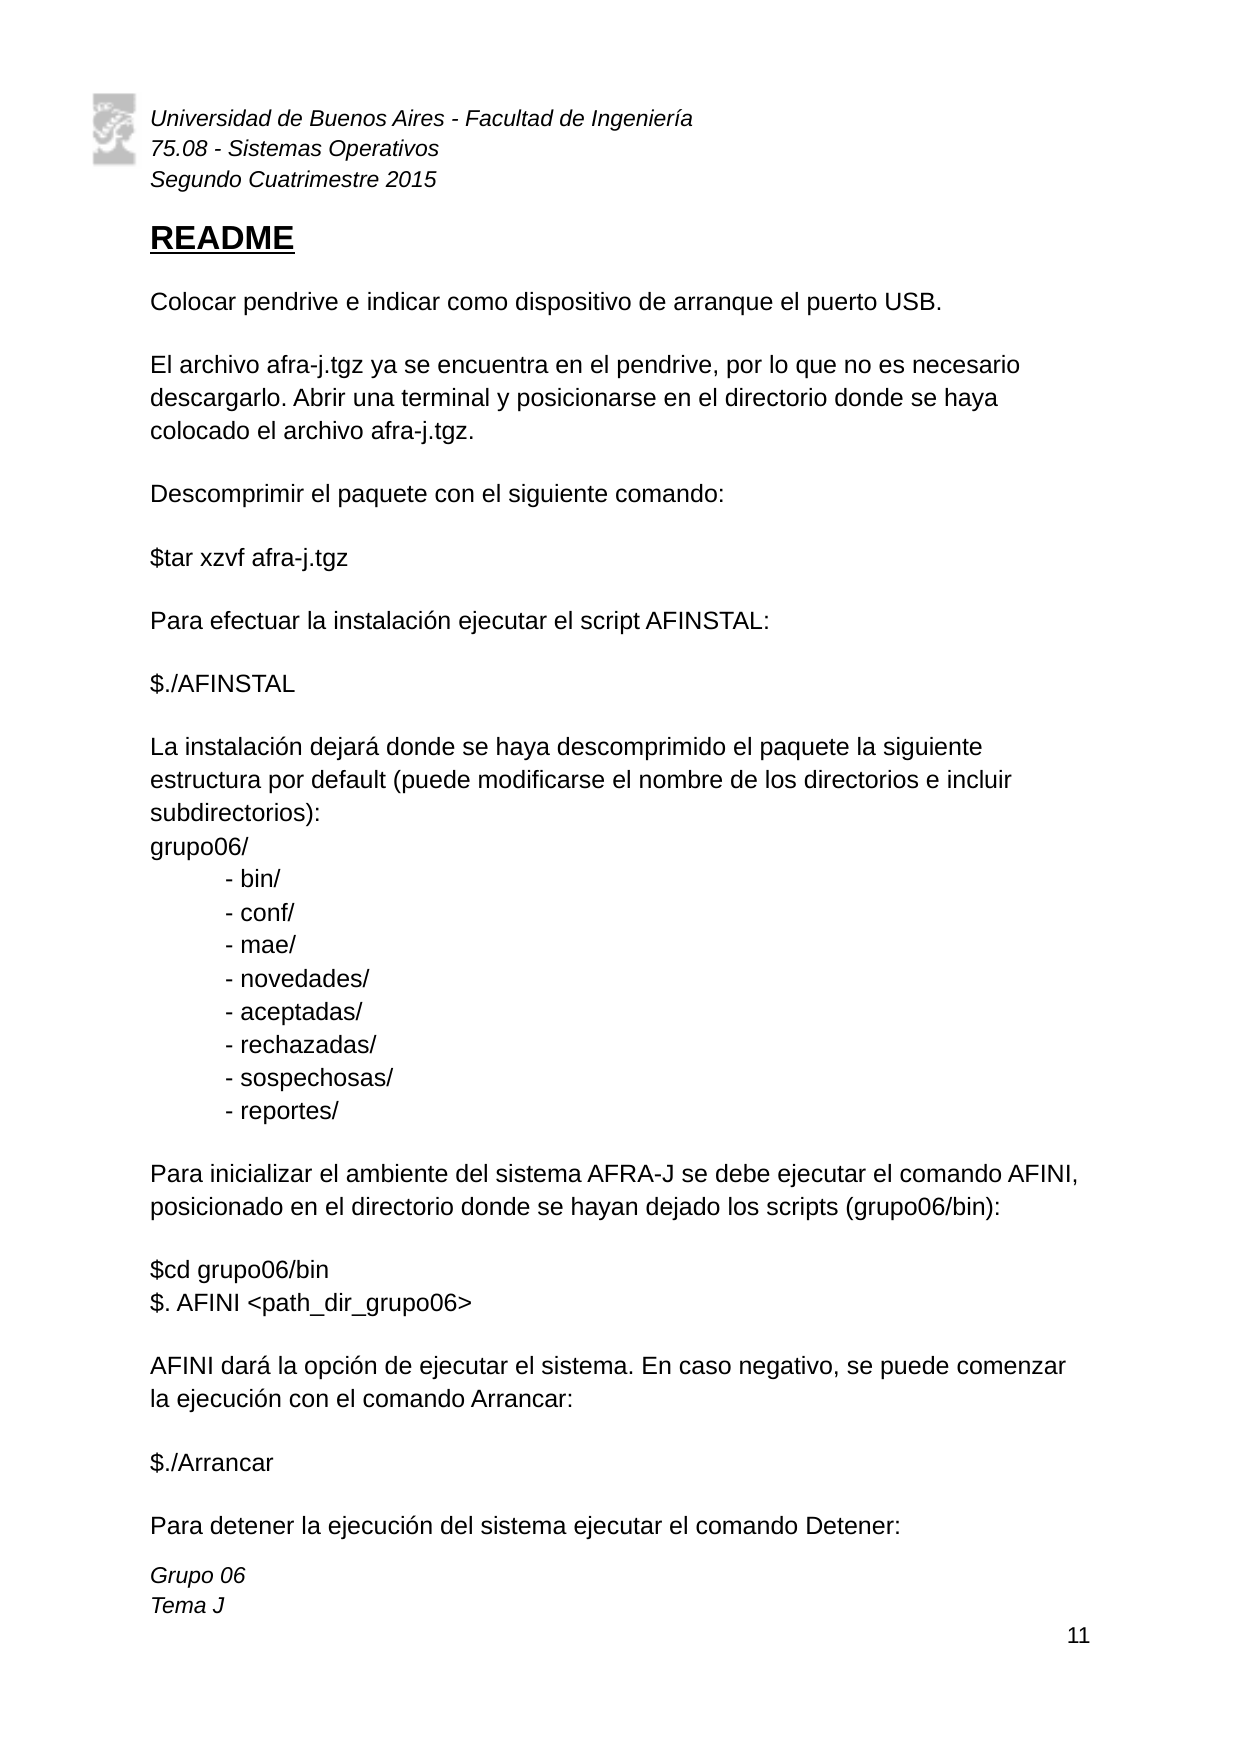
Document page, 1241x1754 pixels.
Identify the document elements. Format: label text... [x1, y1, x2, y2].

text - reportes/ [150, 1096, 1090, 1124]
text grupo06/ [150, 831, 1090, 860]
picture [92, 92, 143, 169]
text - novedades/ [150, 963, 1090, 992]
text Para inicializar el ambiente del sistema AFRA-J se debe ejecutar el comando AFINI, posicionado en el directorio donde se hayan dejado los scripts (grupo06/bin): [150, 1159, 1090, 1221]
text Para efectuar la instalación ejecutar el script AFINSTAL: [150, 606, 1090, 635]
text AFINI dará la opción de ejecutar el sistema. En caso negativo, se puede comenzar la ejecución con el comando Arrancar: [150, 1351, 1090, 1413]
text - conf/ [150, 897, 1090, 926]
text $./Arrancar [150, 1448, 1090, 1476]
text - bin/ [150, 864, 1090, 893]
text Para detener la ejecución del sistema ejecutar el comando Detener: [150, 1511, 1090, 1539]
text La instalación dejará donde se haya descomprimido el paquete la siguiente estructura por default (puede modificarse el nombre de los directorios e incluir subdirectorios): [150, 732, 1090, 827]
text Descomprimir el paquete con el siguiente comando: [150, 479, 1090, 508]
text - rechazadas/ [150, 1029, 1090, 1058]
text - mae/ [150, 931, 1090, 959]
text README [150, 218, 1090, 257]
text $cd grupo06/bin [150, 1255, 1090, 1284]
text - sospechosas/ [150, 1063, 1090, 1091]
text Colocar pendrive e indicar como dispositivo de arranque el puerto USB. [150, 287, 1090, 316]
text $. AFINI <path_dir_grupo06> [150, 1288, 1090, 1317]
text El archivo afra-j.tgz ya se encuentra en el pendrive, por lo que no es necesario descargarlo. Abrir una terminal y posicionarse en el directorio donde se haya colocado el archivo afra-j.tgz. [150, 350, 1090, 445]
text $./AFINSTAL [150, 669, 1090, 698]
text $tar xzvf afra-j.tgz [150, 543, 1090, 571]
text - aceptadas/ [150, 997, 1090, 1025]
